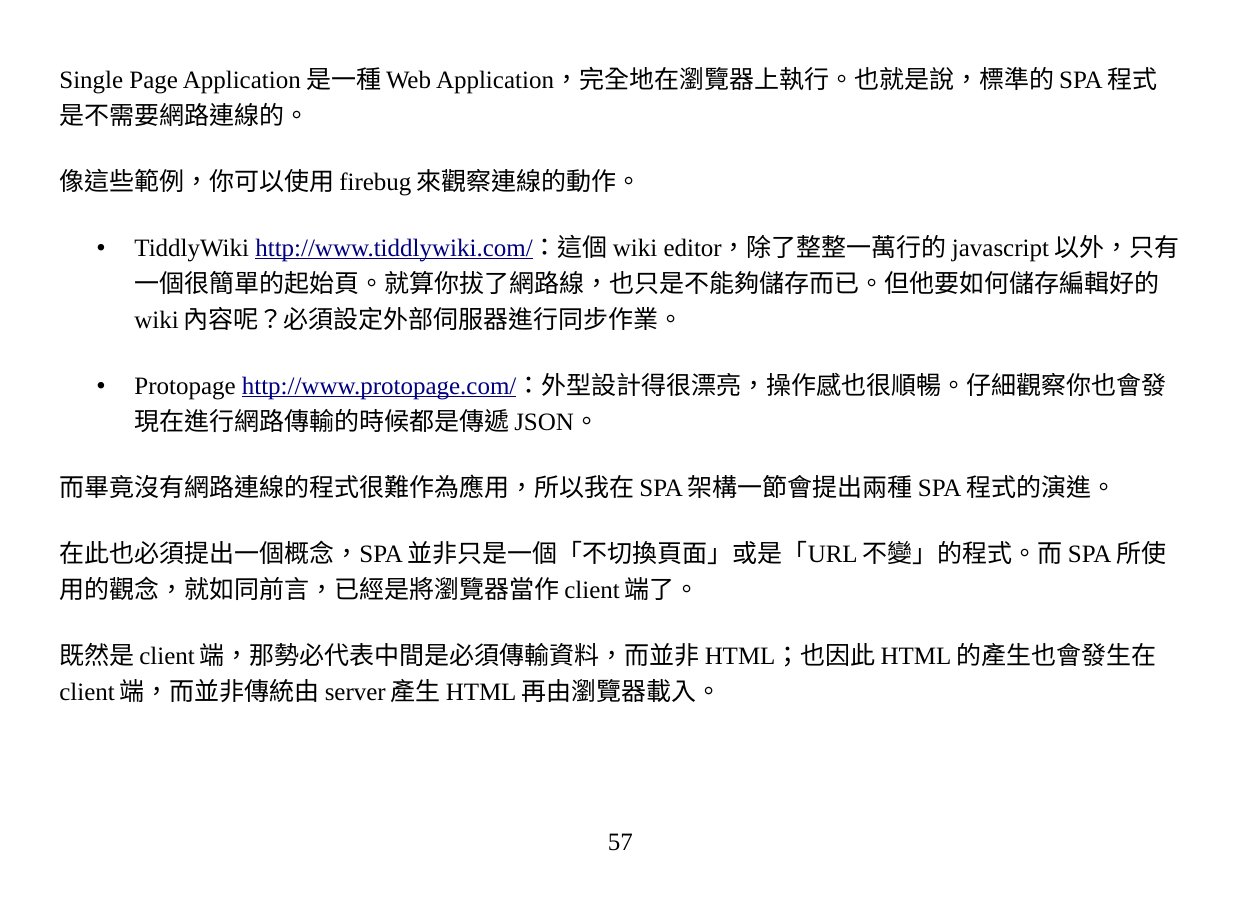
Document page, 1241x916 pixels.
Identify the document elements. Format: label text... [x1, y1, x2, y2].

text Single Page Application是一種Web Application，完全地在瀏覽器上執行。也就是說，標準的SPA程式是不需要網路連線的。 [59, 59, 1181, 132]
list Protopage http://www.protopage.com/：外型設計得很漂亮，操作感也很順暢。仔細觀察你也會發現在進行網路傳輸的時候都是傳遞JSON。 [97, 365, 1181, 438]
text 在此也必須提出一個概念，SPA並非只是一個「不切換頁面」或是「URL不變」的程式。而SPA所使用的觀念，就如同前言，已經是將瀏覽器當作client端了。 [59, 533, 1181, 606]
text 像這些範例，你可以使用firebug來觀察連線的動作。 [59, 161, 1181, 197]
text 既然是client端，那勢必代表中間是必須傳輸資料，而並非HTML；也因此HTML的產生也會發生在client端，而並非傳統由server產生HTML再由瀏覽器載入。 [59, 635, 1181, 708]
list TiddlyWiki http://www.tiddlywiki.com/：這個wiki editor，除了整整一萬行的javascript以外，只有一個很簡單的起始頁。就算你拔了網路線，也只是不能夠儲存而已。但他要如何儲存編輯好的wiki內容呢？必須設定外部伺服器進行同步作業。 [97, 227, 1181, 336]
text 而畢竟沒有網路連線的程式很難作為應用，所以我在SPA架構一節會提出兩種SPA程式的演進。 [59, 467, 1181, 504]
